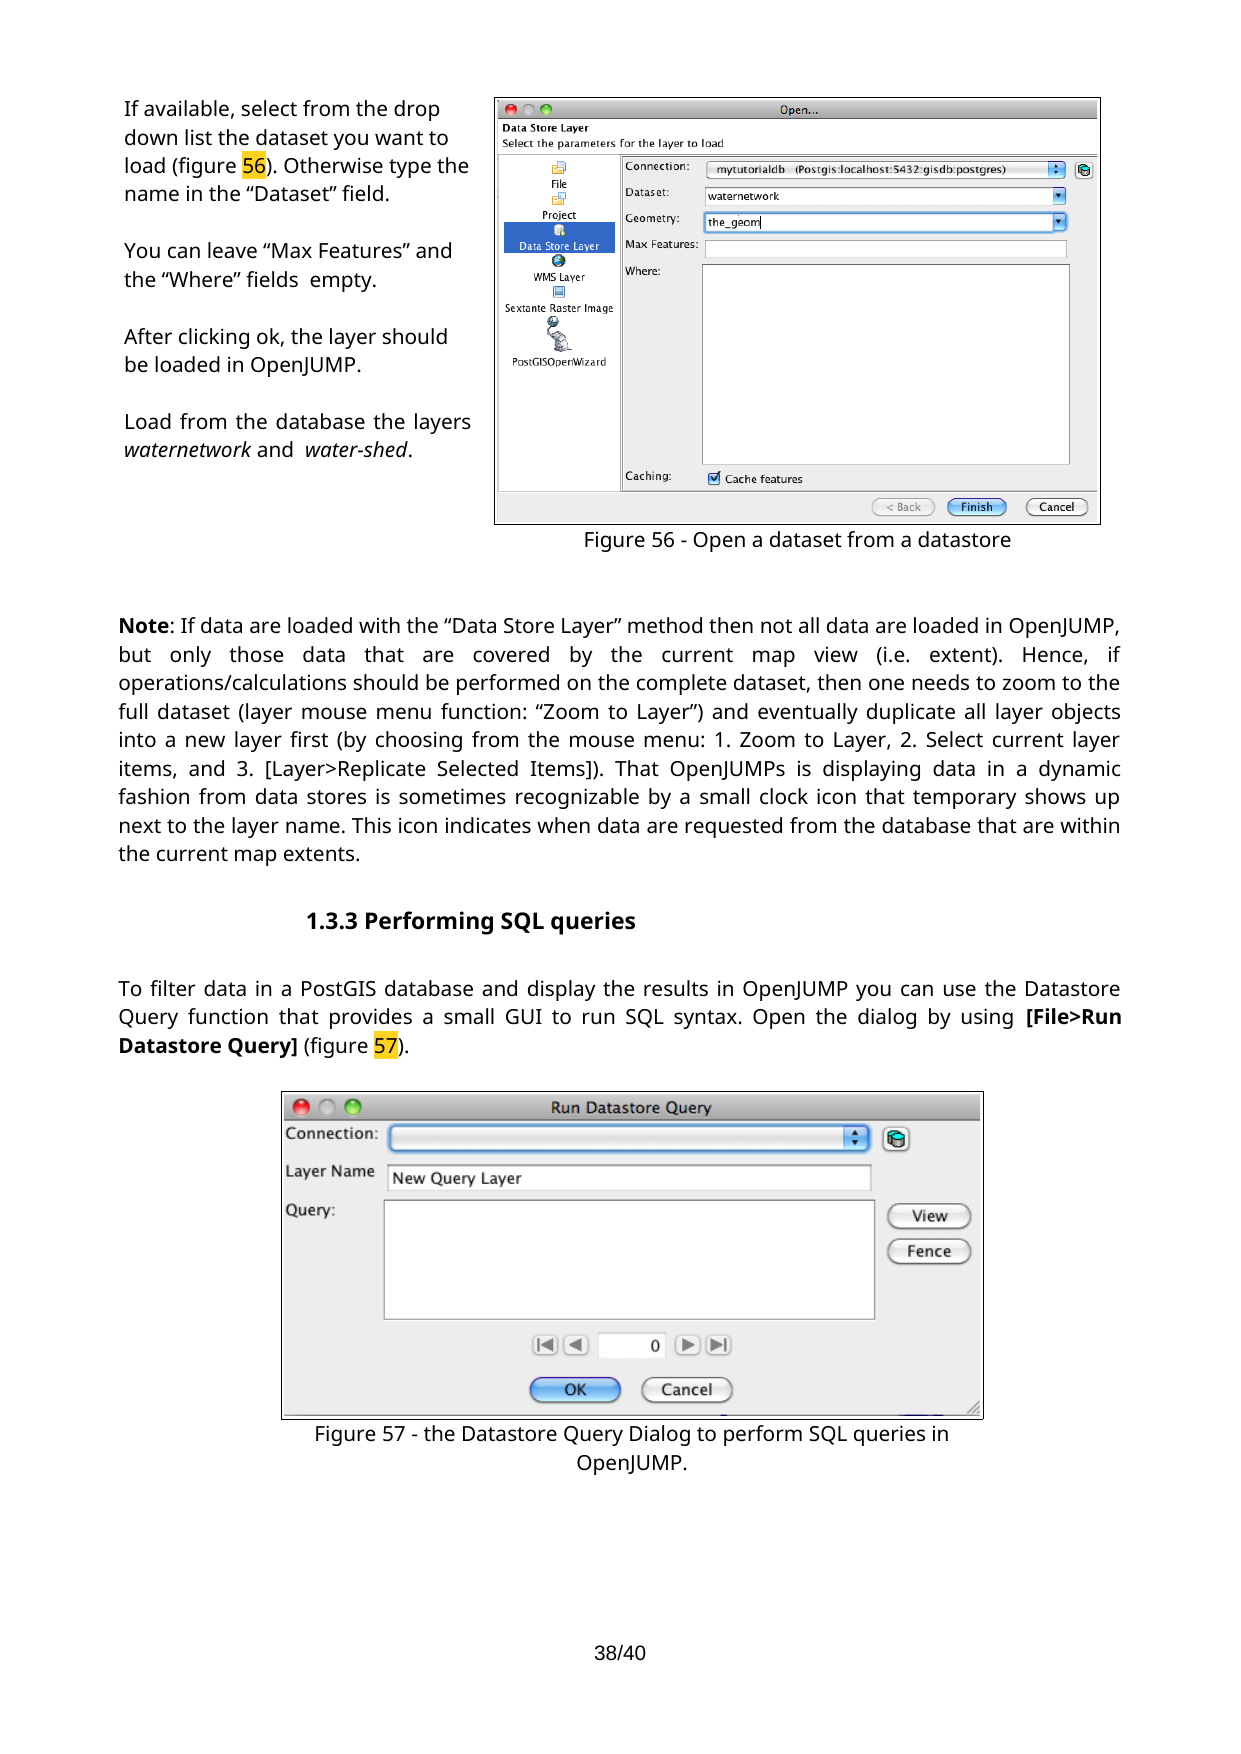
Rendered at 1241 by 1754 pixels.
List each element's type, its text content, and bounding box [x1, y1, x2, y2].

text [282, 1092, 983, 1419]
picture [283, 1094, 981, 1416]
text Note: If data are loaded with the “Data Store Layer” method then not all data are loaded in OpenJUMP, but only those data that are covered by the current map view (i.e. extent). Hence, if operations/calculations should be performed on the complete dataset, then one needs to zoom to the full dataset (layer mouse menu function: “Zoom to Layer”) and eventually duplicate all layer objects into a new layer first (by choosing from the mouse menu: 1. Zoom to Layer, 2. Select current layer items, and 3. [Layer>Replicate Selected Items]). That OpenJUMPs is displaying data in a dynamic fashion from data stores is sometimes recognizable by a small clock icon that temporary shows up next to the layer name. This icon indicates when data are requested from the database that are within the current map extents. [118, 612, 1122, 868]
table_header If available, select from the drop down list the dataset you want to load (figure 56). Otherwise type the name in the “Dataset” field. You can leave “Max Features” and the “Where” fields empty. After clicking ok, the layer should be loaded in OpenJUMP. Load from the database the layers waternetwork and water-shed. [118, 89, 478, 587]
table_header [478, 89, 1122, 587]
text Figure 57 - the Datastore Query Dialog to perform SQL queries in OpenJUMP. [281, 1420, 983, 1476]
list 1.3.3 Performing SQL queries [268, 905, 1122, 936]
text To filter data in a PostGIS database and display the results in OpenJUMP you can use the Datastore Query function that provides a small GUI to run SQL syntax. Open the dialog by using [File>Run Datastore Query] (figure 57). [118, 974, 1122, 1059]
picture [497, 100, 1098, 522]
